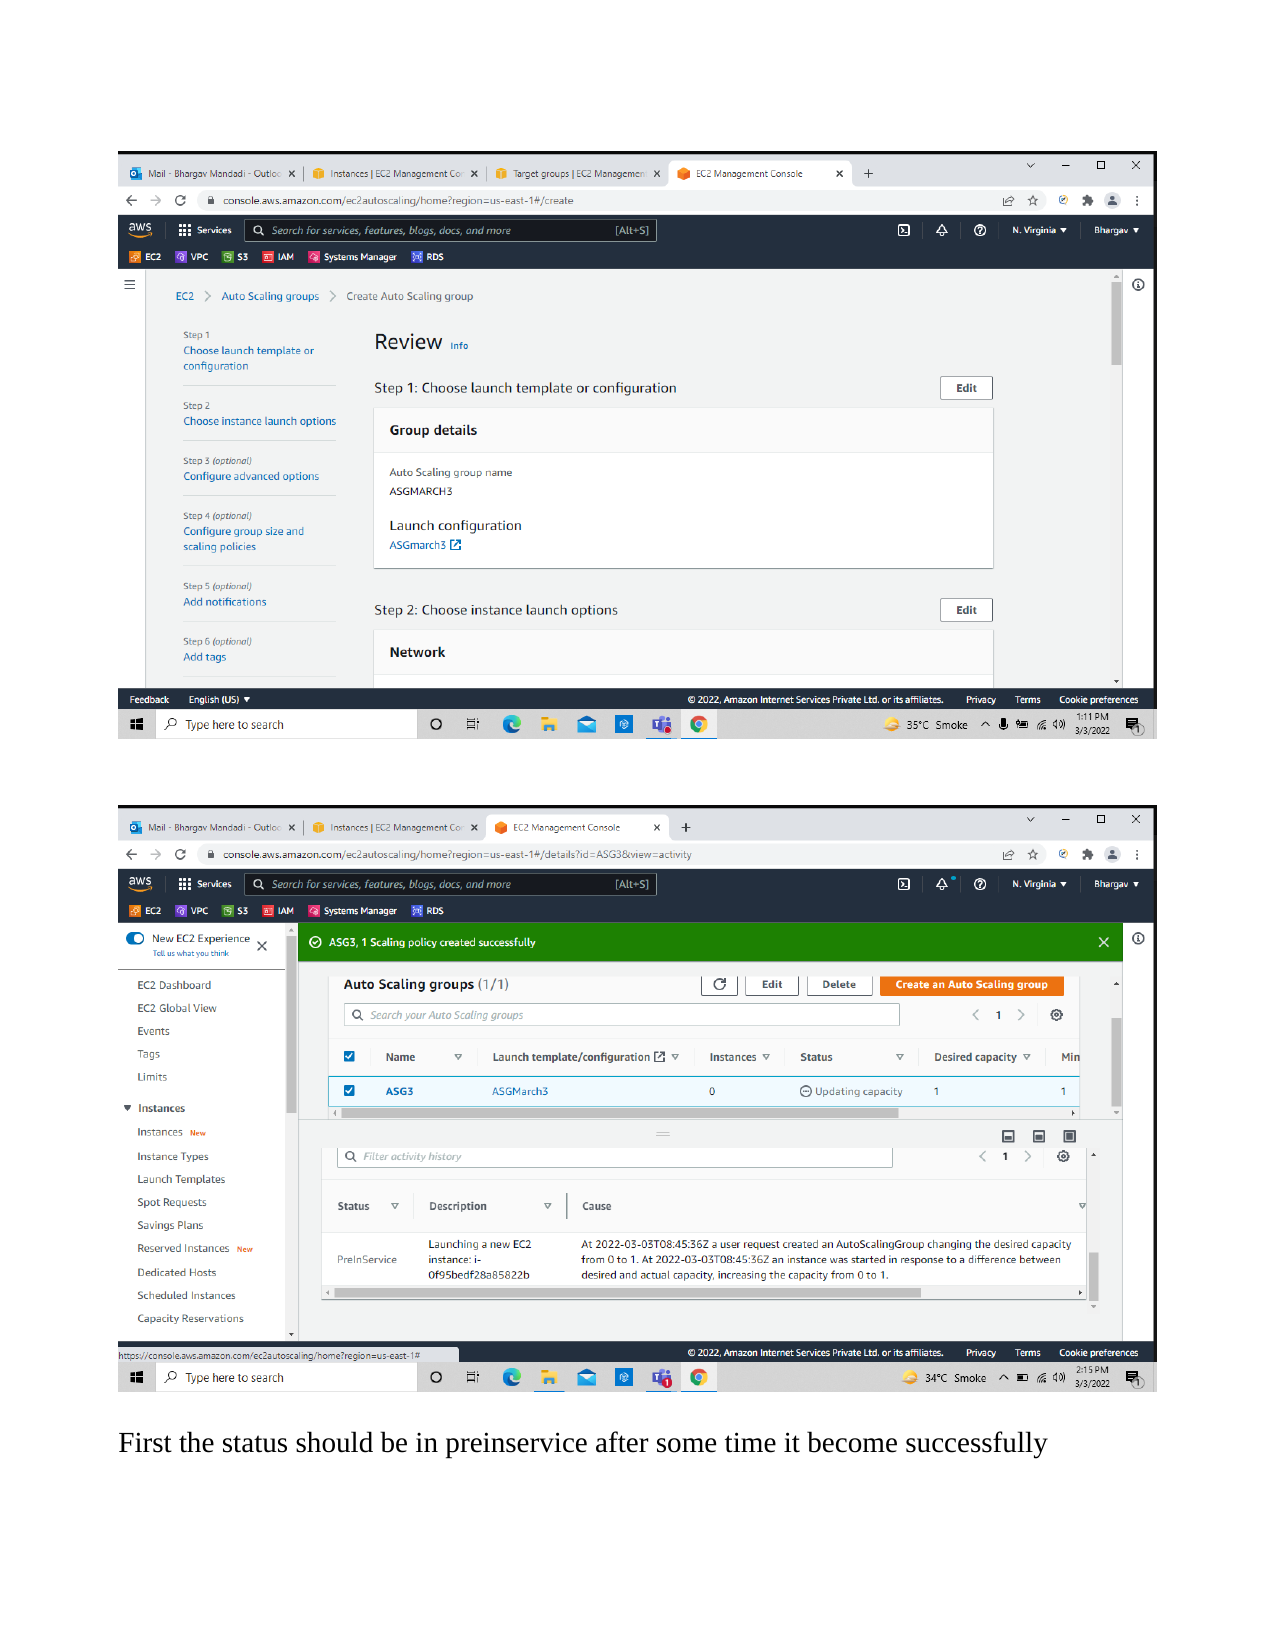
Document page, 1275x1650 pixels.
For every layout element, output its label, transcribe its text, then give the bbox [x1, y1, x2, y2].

picture [118, 805, 1157, 1392]
picture [118, 151, 1157, 739]
text First the status should be in preinservice after some time it become successfully [118, 1425, 1157, 1459]
